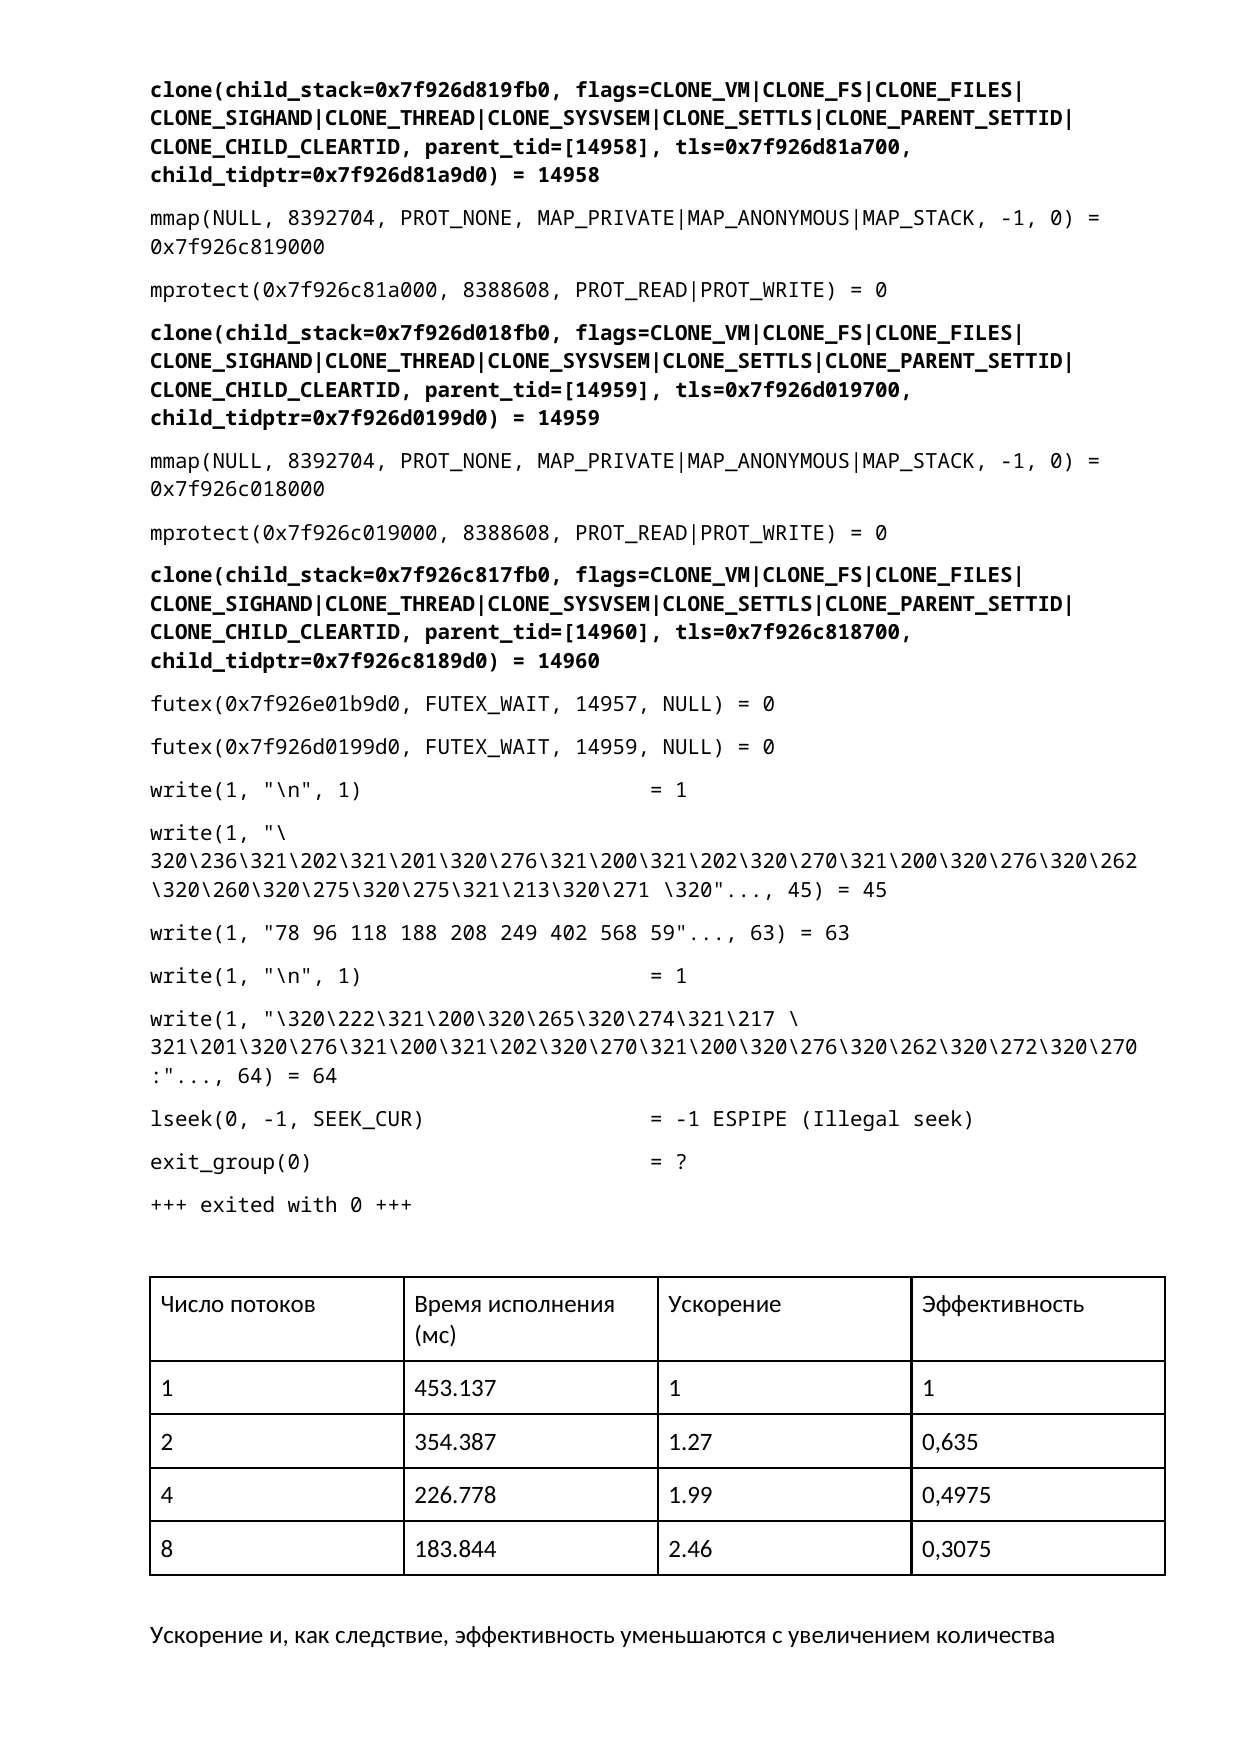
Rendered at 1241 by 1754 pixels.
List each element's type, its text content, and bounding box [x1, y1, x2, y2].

text exit_group(0) = ? [150, 1147, 1147, 1175]
table_header Эффективность [913, 1278, 1164, 1360]
table_cell 2 [151, 1415, 403, 1467]
text mmap(NULL, 8392704, PROT_NONE, MAP_PRIVATE|MAP_ANONYMOUS|MAP_STACK, -1, 0) = 0x7f926c819000 [150, 203, 1147, 260]
text mmap(NULL, 8392704, PROT_NONE, MAP_PRIVATE|MAP_ANONYMOUS|MAP_STACK, -1, 0) = 0x7f926c018000 [150, 446, 1147, 503]
table_cell 354.387 [405, 1415, 657, 1467]
text write(1, "\320\236\321\202\321\201\320\276\321\200\321\202\320\270\321\200\320\276\320\262\320\260\320\275\320\275\321\213\320\271 \320"..., 45) = 45 [150, 818, 1147, 903]
text clone(child_stack=0x7f926c817fb0, flags=CLONE_VM|CLONE_FS|CLONE_FILES|CLONE_SIGHAND|CLONE_THREAD|CLONE_SYSVSEM|CLONE_SETTLS|CLONE_PARENT_SETTID|CLONE_CHILD_CLEARTID, parent_tid=[14960], tls=0x7f926c818700, child_tidptr=0x7f926c8189d0) = 14960 [150, 561, 1147, 674]
table_cell 226.778 [405, 1469, 657, 1520]
text futex(0x7f926e01b9d0, FUTEX_WAIT, 14957, NULL) = 0 [150, 689, 1147, 717]
text write(1, "\320\222\321\200\320\265\320\274\321\217 \321\201\320\276\321\200\321\202\320\270\321\200\320\276\320\262\320\272\320\270:"..., 64) = 64 [150, 1004, 1147, 1089]
text Ускорение и, как следствие, эффективность уменьшаются с увеличением количества [93, 1619, 1147, 1649]
table_cell 8 [151, 1522, 403, 1574]
text clone(child_stack=0x7f926d819fb0, flags=CLONE_VM|CLONE_FS|CLONE_FILES|CLONE_SIGHAND|CLONE_THREAD|CLONE_SYSVSEM|CLONE_SETTLS|CLONE_PARENT_SETTID|CLONE_CHILD_CLEARTID, parent_tid=[14958], tls=0x7f926d81a700, child_tidptr=0x7f926d81a9d0) = 14958 [150, 75, 1147, 189]
text write(1, "\n", 1) = 1 [150, 961, 1147, 989]
table_cell 1 [151, 1362, 403, 1413]
text clone(child_stack=0x7f926d018fb0, flags=CLONE_VM|CLONE_FS|CLONE_FILES|CLONE_SIGHAND|CLONE_THREAD|CLONE_SYSVSEM|CLONE_SETTLS|CLONE_PARENT_SETTID|CLONE_CHILD_CLEARTID, parent_tid=[14959], tls=0x7f926d019700, child_tidptr=0x7f926d0199d0) = 14959 [150, 318, 1147, 432]
table_cell 1 [913, 1362, 1164, 1413]
table_cell 2.46 [659, 1522, 910, 1574]
table_cell 1.27 [659, 1415, 910, 1467]
text futex(0x7f926d0199d0, FUTEX_WAIT, 14959, NULL) = 0 [150, 732, 1147, 760]
table_cell 1 [659, 1362, 910, 1413]
text +++ exited with 0 +++ [150, 1190, 1147, 1218]
table_cell 0,4975 [913, 1469, 1164, 1520]
table_cell 1.99 [659, 1469, 910, 1520]
table_cell 453.137 [405, 1362, 657, 1413]
text lseek(0, -1, SEEK_CUR) = -1 ESPIPE (Illegal seek) [150, 1104, 1147, 1132]
table_cell 0,3075 [913, 1522, 1164, 1574]
table_header Число потоков [151, 1278, 403, 1360]
table_cell 183.844 [405, 1522, 657, 1574]
table_header Ускорение [659, 1278, 910, 1360]
text mprotect(0x7f926c81a000, 8388608, PROT_READ|PROT_WRITE) = 0 [150, 275, 1147, 303]
table_cell 0,635 [913, 1415, 1164, 1467]
text mprotect(0x7f926c019000, 8388608, PROT_READ|PROT_WRITE) = 0 [150, 518, 1147, 546]
text write(1, "\n", 1) = 1 [150, 775, 1147, 803]
table_cell 4 [151, 1469, 403, 1520]
text write(1, "78 96 118 188 208 249 402 568 59"..., 63) = 63 [150, 918, 1147, 946]
table_header Время исполнения (мс) [405, 1278, 657, 1360]
